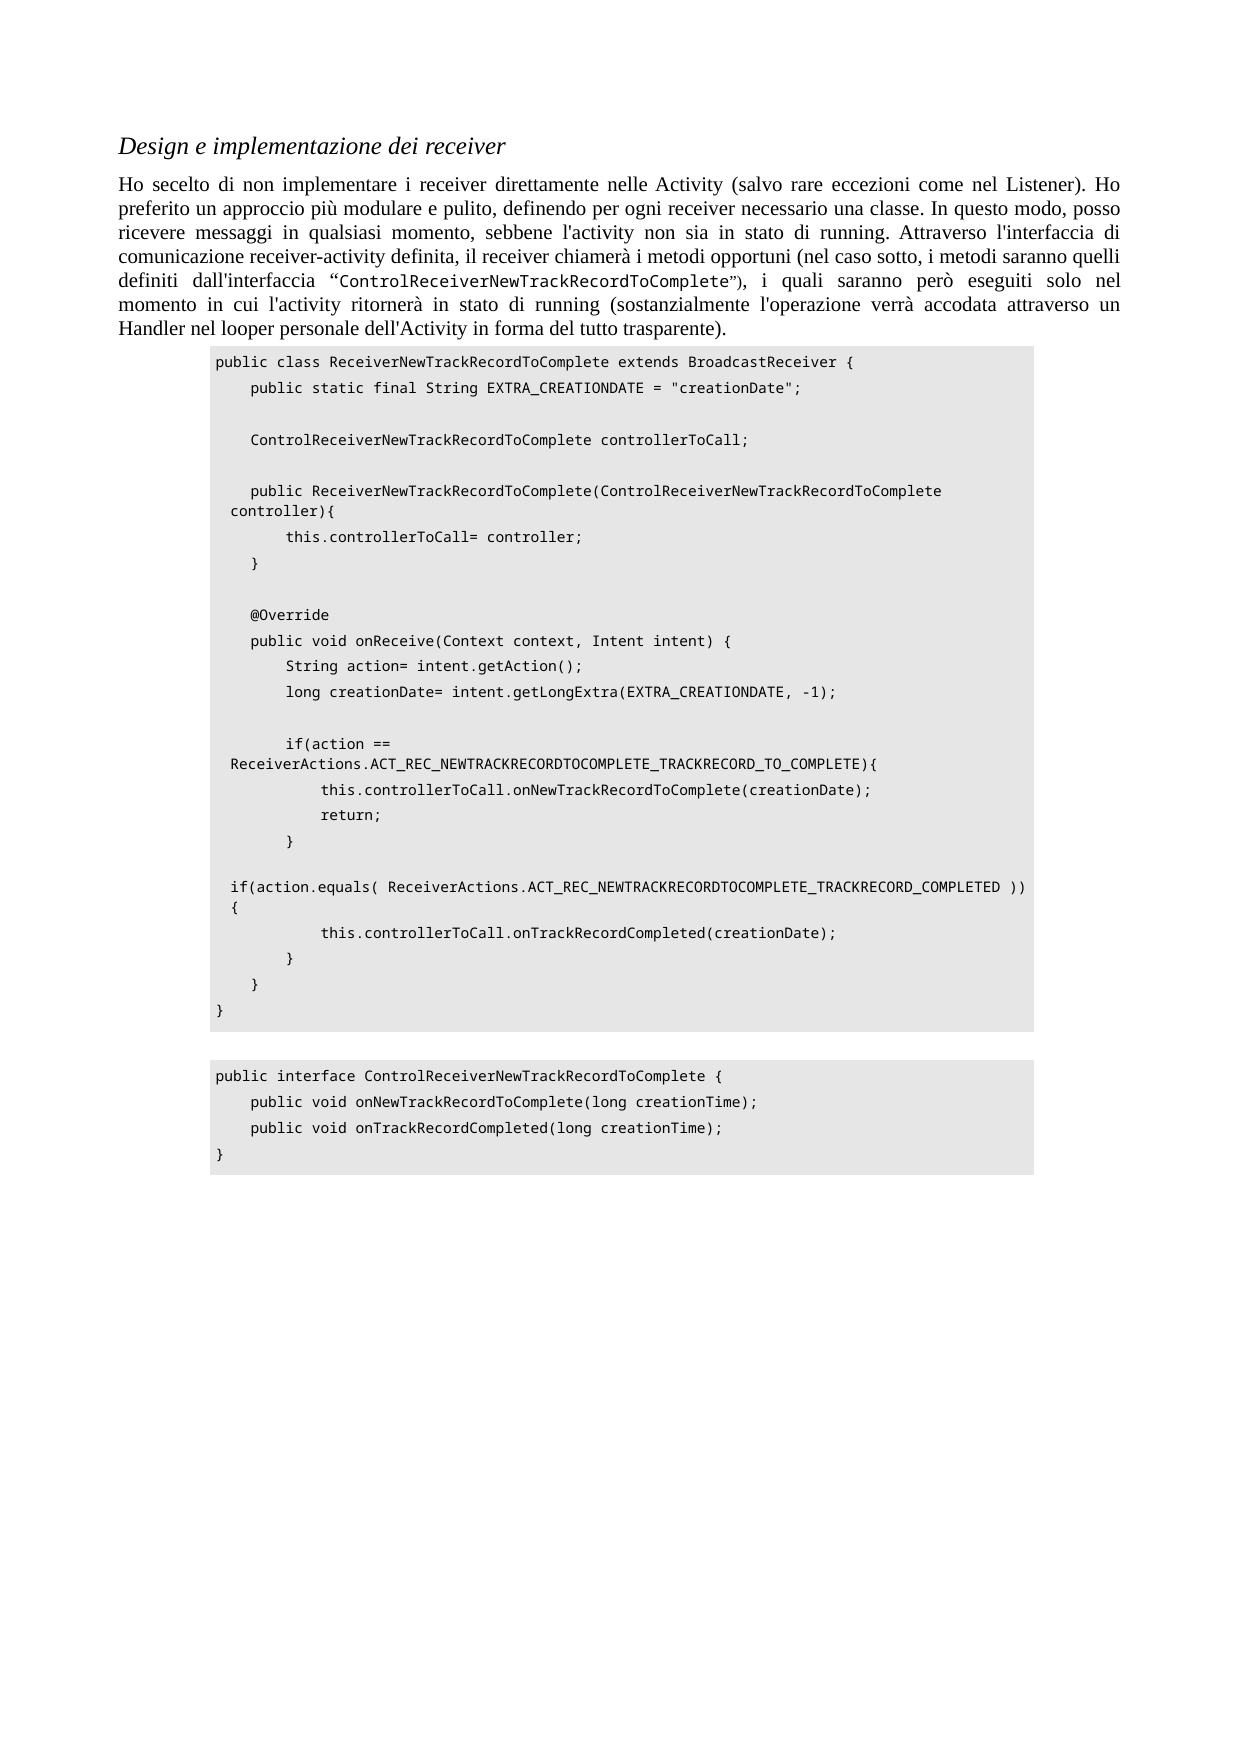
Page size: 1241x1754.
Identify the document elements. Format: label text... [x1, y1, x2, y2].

table_header public interface ControlReceiverNewTrackRecordToComplete { public void onNewTrackRecordToComplete(long creationTime); public void onTrackRecordCompleted(long creationTime); } [210, 1060, 1034, 1175]
subtitle Design e implementazione dei receiver [118, 131, 1122, 160]
text Ho secelto di non implementare i receiver direttamente nelle Activity (salvo rare eccezioni come nel Listener). Ho preferito un approccio più modulare e pulito, definendo per ogni receiver necessario una classe. In questo modo, posso ricevere messaggi in qualsiasi momento, sebbene l'activity non sia in stato di running. Attraverso l'interfaccia di comunicazione receiver-activity definita, il receiver chiamerà i metodi opportuni (nel caso sotto, i metodi saranno quelli definiti dall'interfaccia “ControlReceiverNewTrackRecordToComplete”), i quali saranno però eseguiti solo nel momento in cui l'activity ritornerà in stato di running (sostanzialmente l'operazione verrà accodata attraverso un Handler nel looper personale dell'Activity in forma del tutto trasparente). [118, 172, 1122, 340]
table_header public class ReceiverNewTrackRecordToComplete extends BroadcastReceiver { public static final String EXTRA_CREATIONDATE = "creationDate"; ControlReceiverNewTrackRecordToComplete controllerToCall; public ReceiverNewTrackRecordToComplete(ControlReceiverNewTrackRecordToComplete controller){ this.controllerToCall= controller; } @Override public void onReceive(Context context, Intent intent) { String action= intent.getAction(); long creationDate= intent.getLongExtra(EXTRA_CREATIONDATE, -1); if(action == ReceiverActions.ACT_REC_NEWTRACKRECORDTOCOMPLETE_TRACKRECORD_TO_COMPLETE){ this.controllerToCall.onNewTrackRecordToComplete(creationDate); return; } if(action.equals( ReceiverActions.ACT_REC_NEWTRACKRECORDTOCOMPLETE_TRACKRECORD_COMPLETED )){ this.controllerToCall.onTrackRecordCompleted(creationDate); } } } [210, 346, 1034, 1032]
